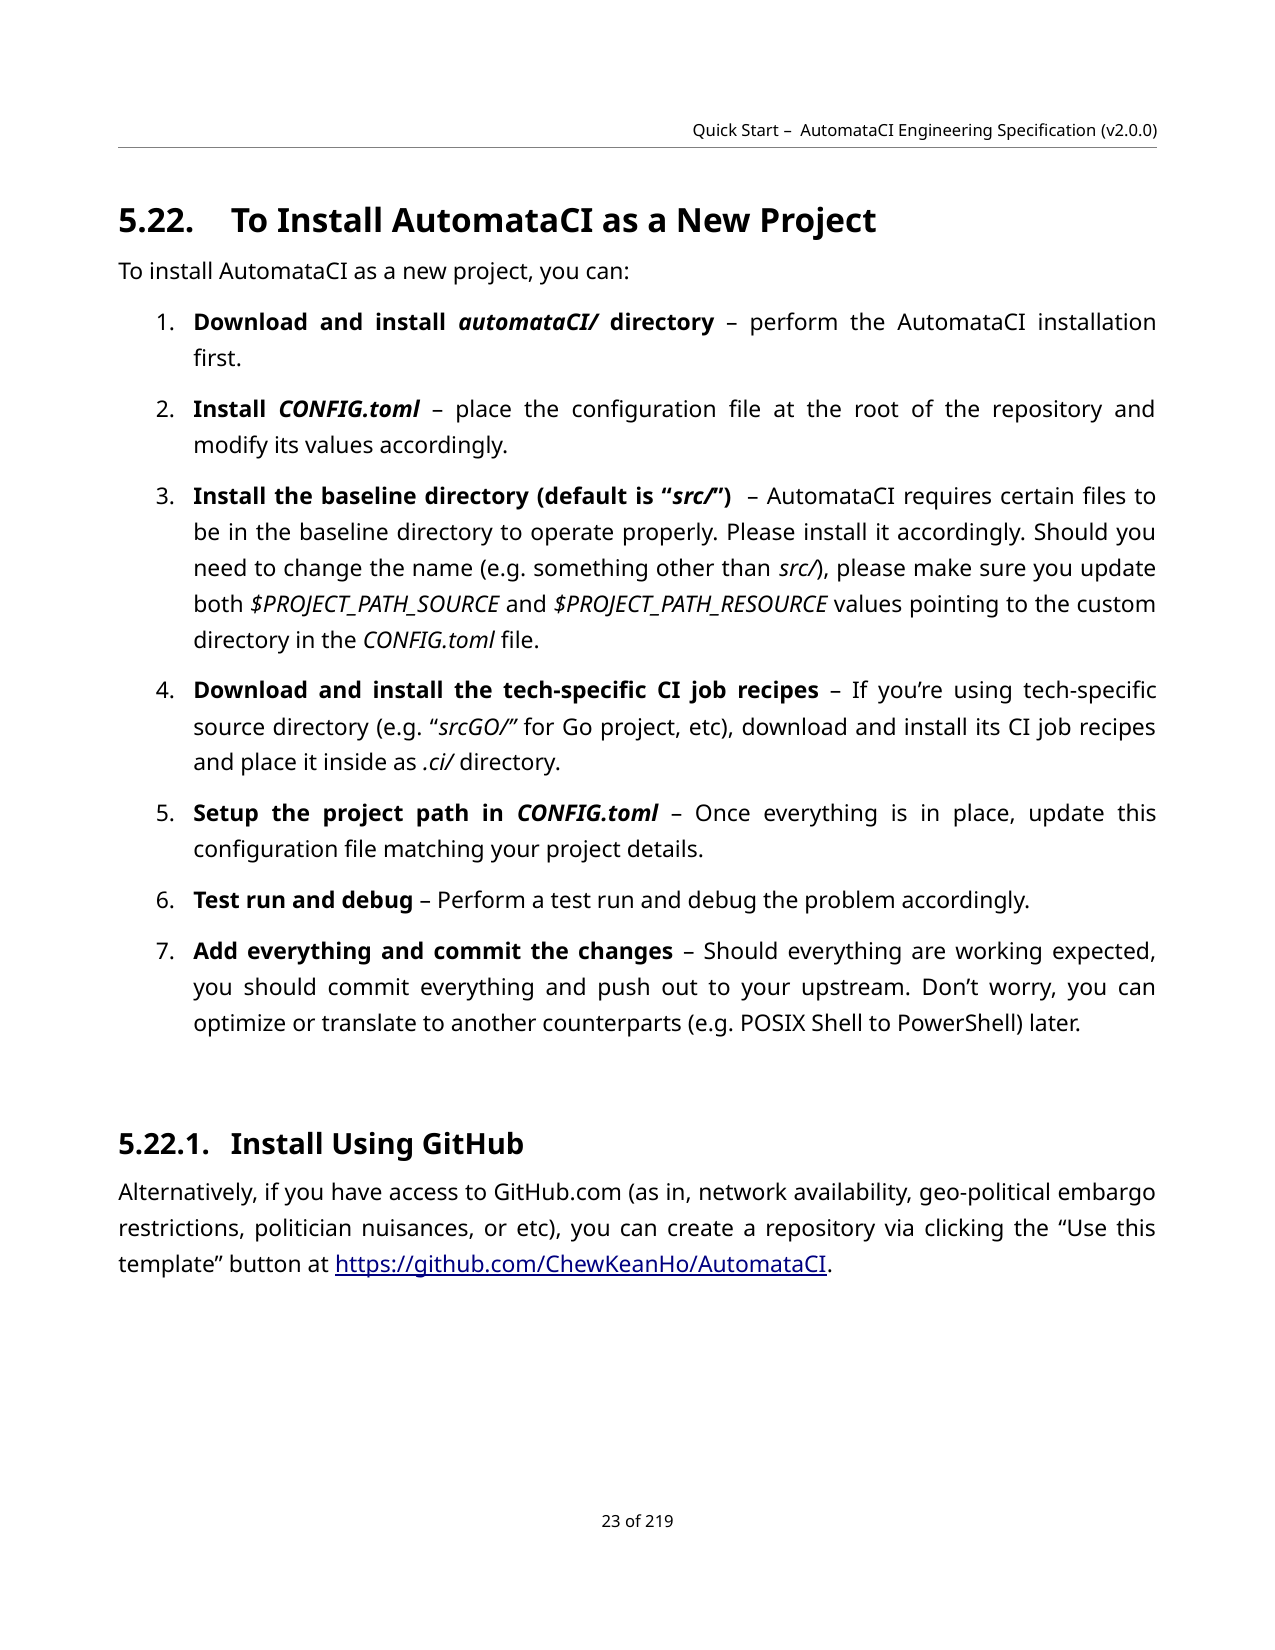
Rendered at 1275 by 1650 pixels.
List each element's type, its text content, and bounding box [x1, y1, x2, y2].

list Add everything and commit the changes – Should everything are working expected, you should commit everything and push out to your upstream. Don’t worry, you can optimize or translate to another counterparts (e.g. POSIX Shell to PowerShell) later. [156, 935, 1157, 1038]
subtitle Install Using GitHub [118, 1123, 1157, 1163]
list Install the baseline directory (default is “src/”) – AutomataCI requires certain files to be in the baseline directory to operate properly. Please install it accordingly. Should you need to change the name (e.g. something other than src/), please make sure you update both $PROJECT_PATH_SOURCE and $PROJECT_PATH_RESOURCE values pointing to the custom directory in the CONFIG.toml file. [156, 480, 1157, 655]
subtitle To Install AutomataCI as a New Project [118, 197, 1157, 243]
list Install CONFIG.toml – place the configuration file at the root of the repository and modify its values accordingly. [156, 393, 1157, 460]
text Alternatively, if you have access to GitHub.com (as in, network availability, geo-political embargo restrictions, politician nuisances, or etc), you can create a repository via clicking the “Use this template” button at https://github.com/ChewKeanHo/AutomataCI. [118, 1176, 1157, 1279]
text To install AutomataCI as a new project, you can: [118, 255, 1157, 286]
list Download and install the tech-specific CI job recipes – If you’re using tech-specific source directory (e.g. “srcGO/” for Go project, etc), download and install its CI job recipes and place it inside as .ci/ directory. [156, 674, 1157, 778]
list Download and install automataCI/ directory – perform the AutomataCI installation first. [156, 306, 1157, 373]
list Setup the project path in CONFIG.toml – Once everything is in place, update this configuration file matching your project details. [156, 797, 1157, 864]
list Test run and debug – Perform a test run and debug the problem accordingly. [156, 884, 1157, 915]
